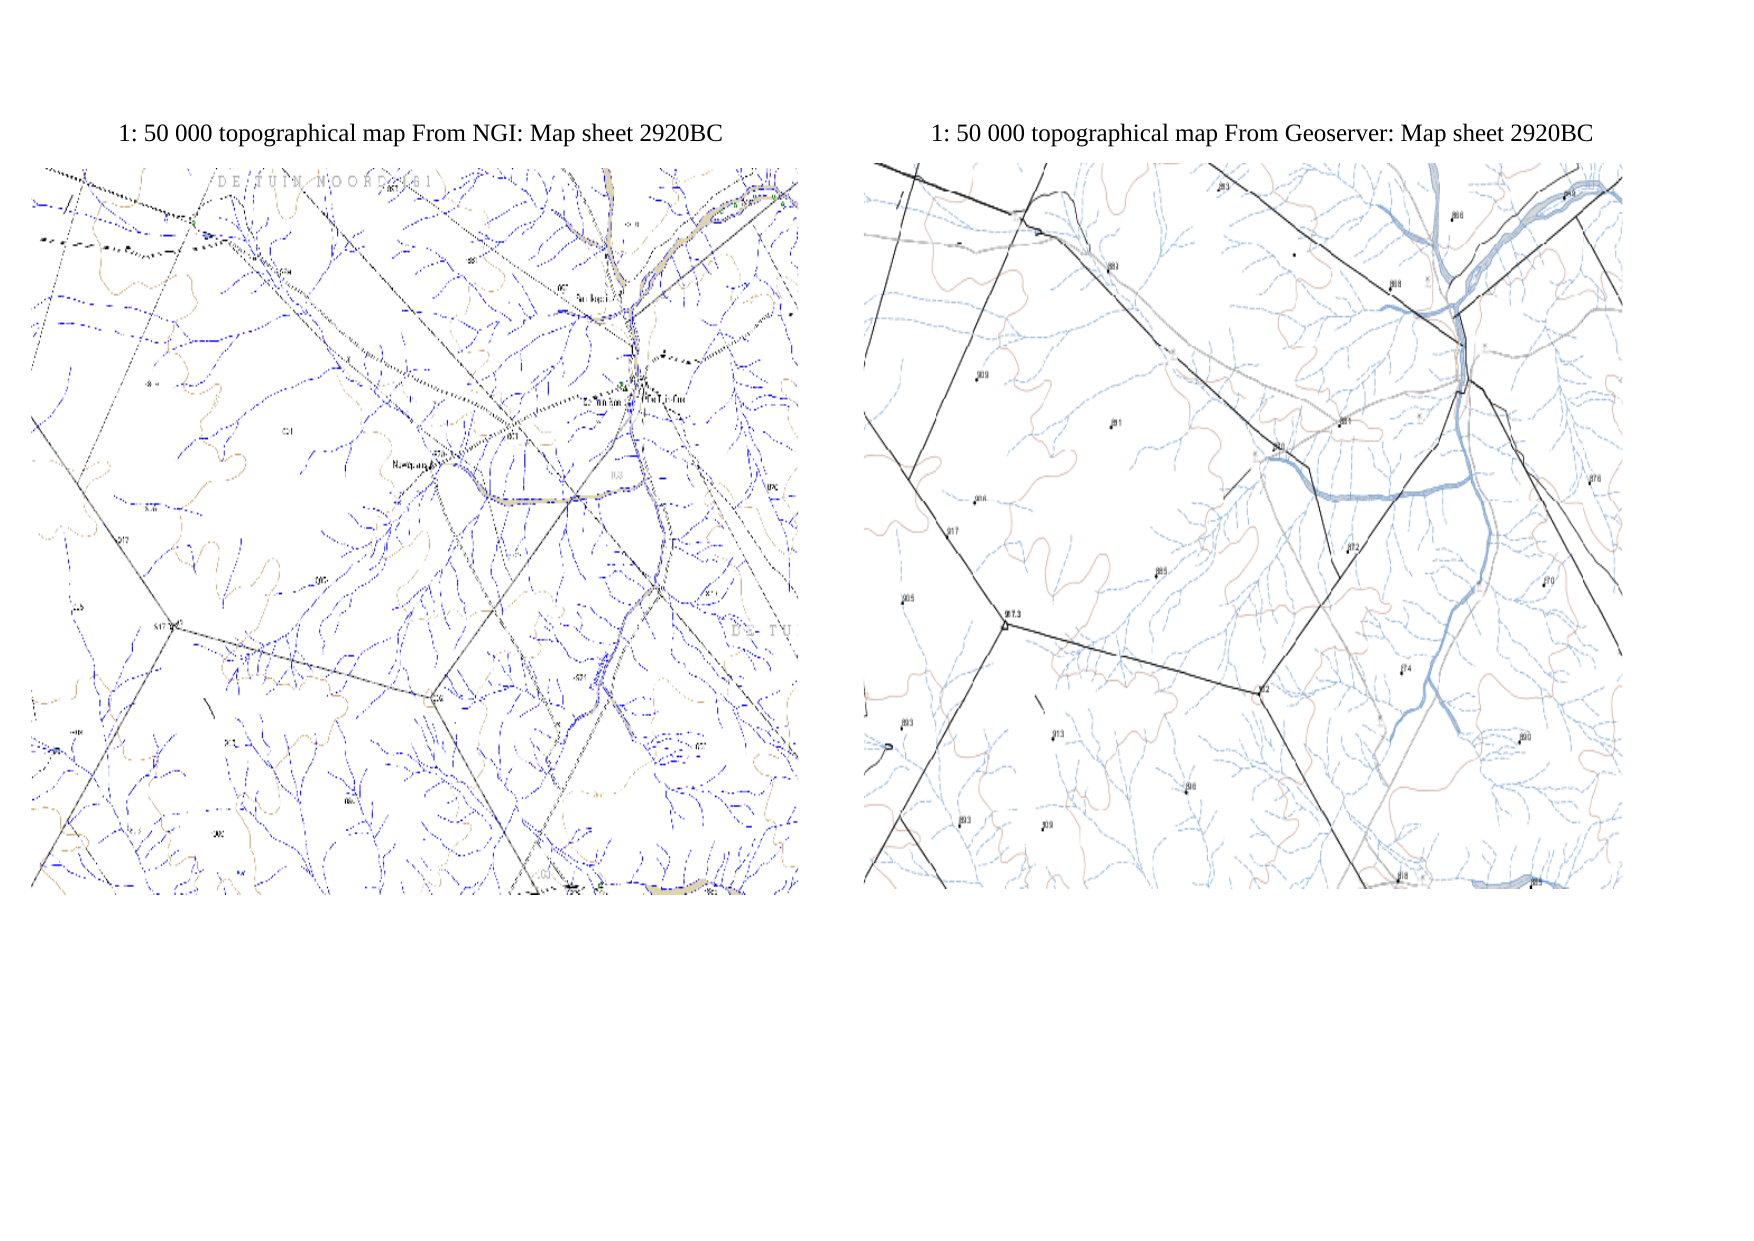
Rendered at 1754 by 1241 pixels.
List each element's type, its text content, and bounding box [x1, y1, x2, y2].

picture [31, 168, 799, 895]
text 1: 50 000 topographical map From NGI: Map sheet 2920BC 1: 50 000 topographical map From Geoserver: Map sheet 2920BC [118, 118, 1636, 147]
picture [863, 163, 1623, 889]
